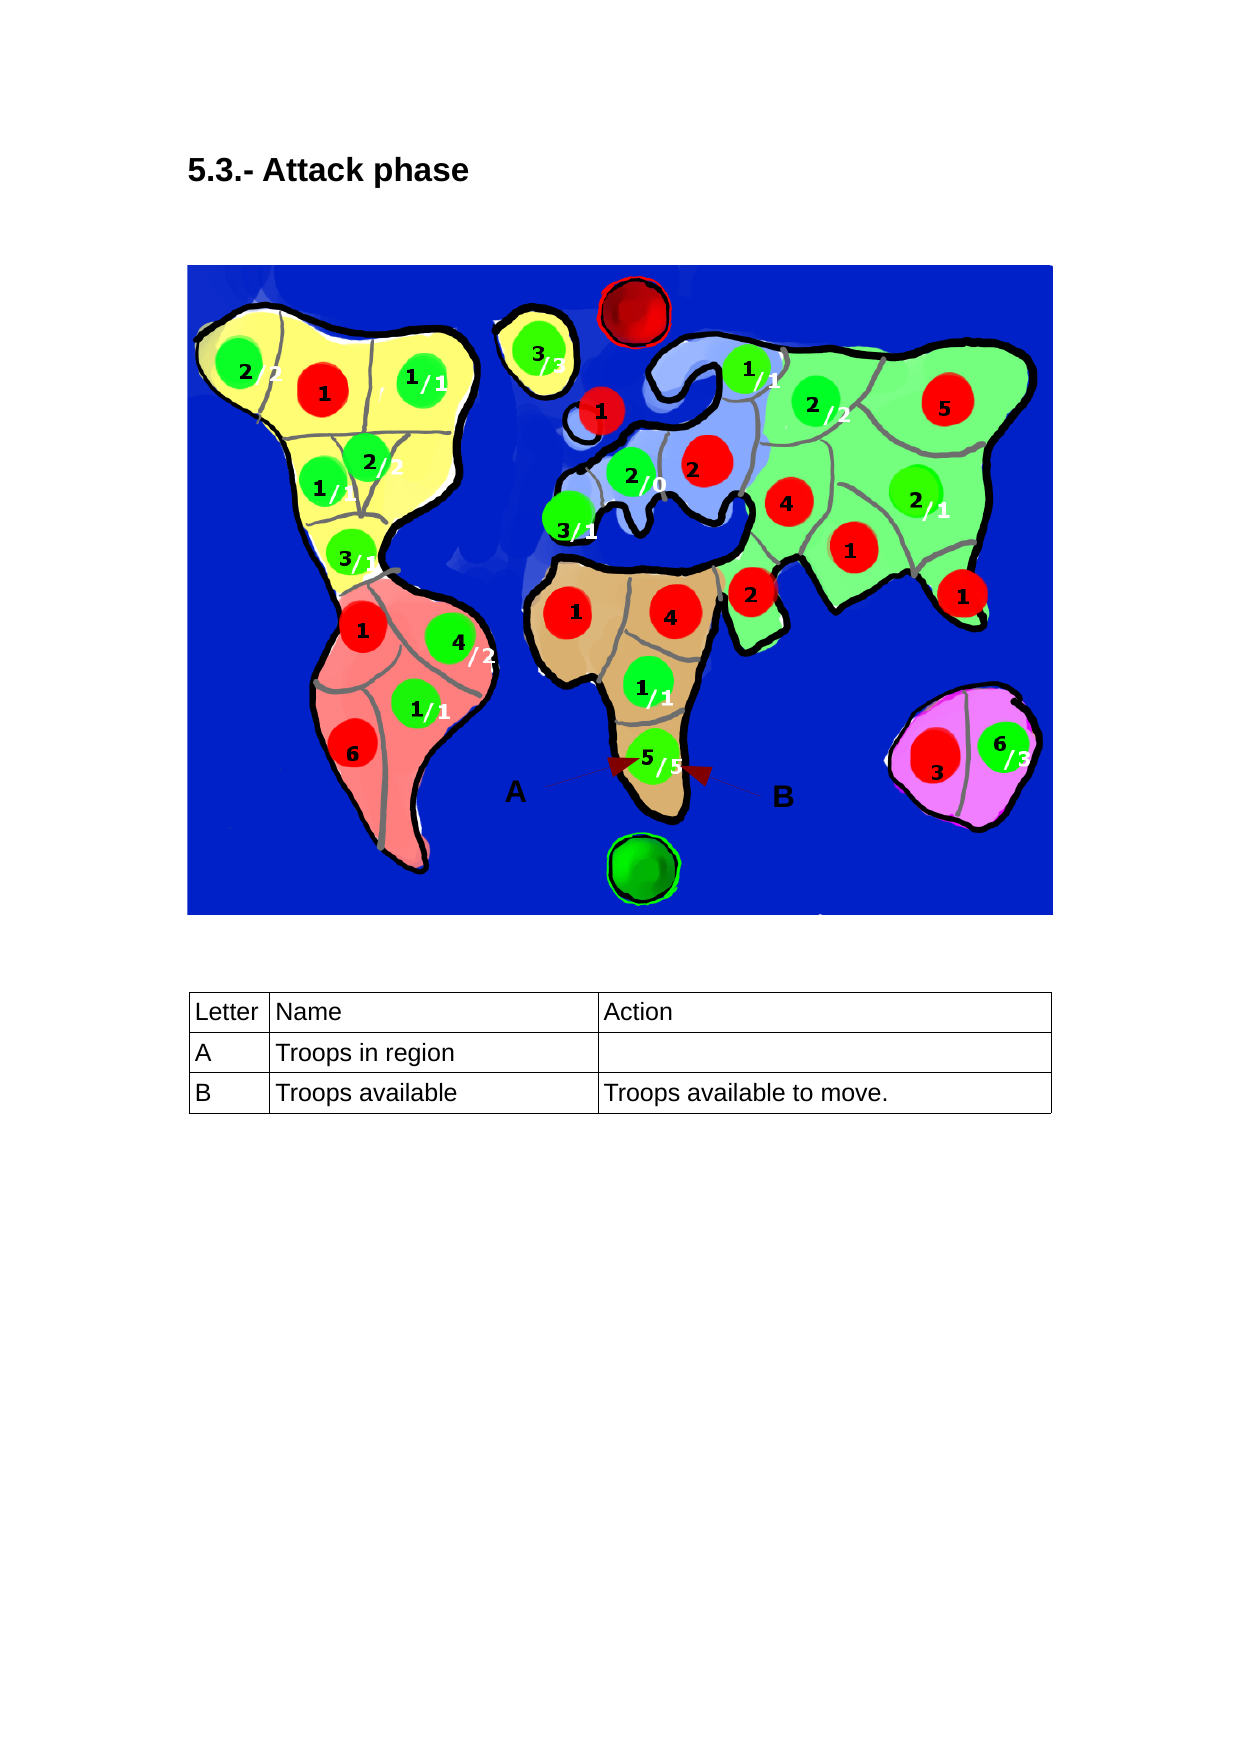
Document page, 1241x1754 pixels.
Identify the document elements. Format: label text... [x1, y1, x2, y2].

table_header Name [270, 993, 598, 1032]
table_cell Troops in region [270, 1033, 598, 1072]
table_header Letter [190, 993, 269, 1032]
table_cell Troops available [270, 1073, 598, 1112]
table_cell A [190, 1033, 269, 1072]
table_cell Troops available to move. [599, 1073, 1051, 1112]
table_header Action [599, 993, 1051, 1032]
picture [187, 265, 1053, 915]
table_cell [599, 1033, 1051, 1072]
table_cell B [190, 1073, 269, 1112]
text 5.3.- Attack phase [187, 150, 1053, 188]
